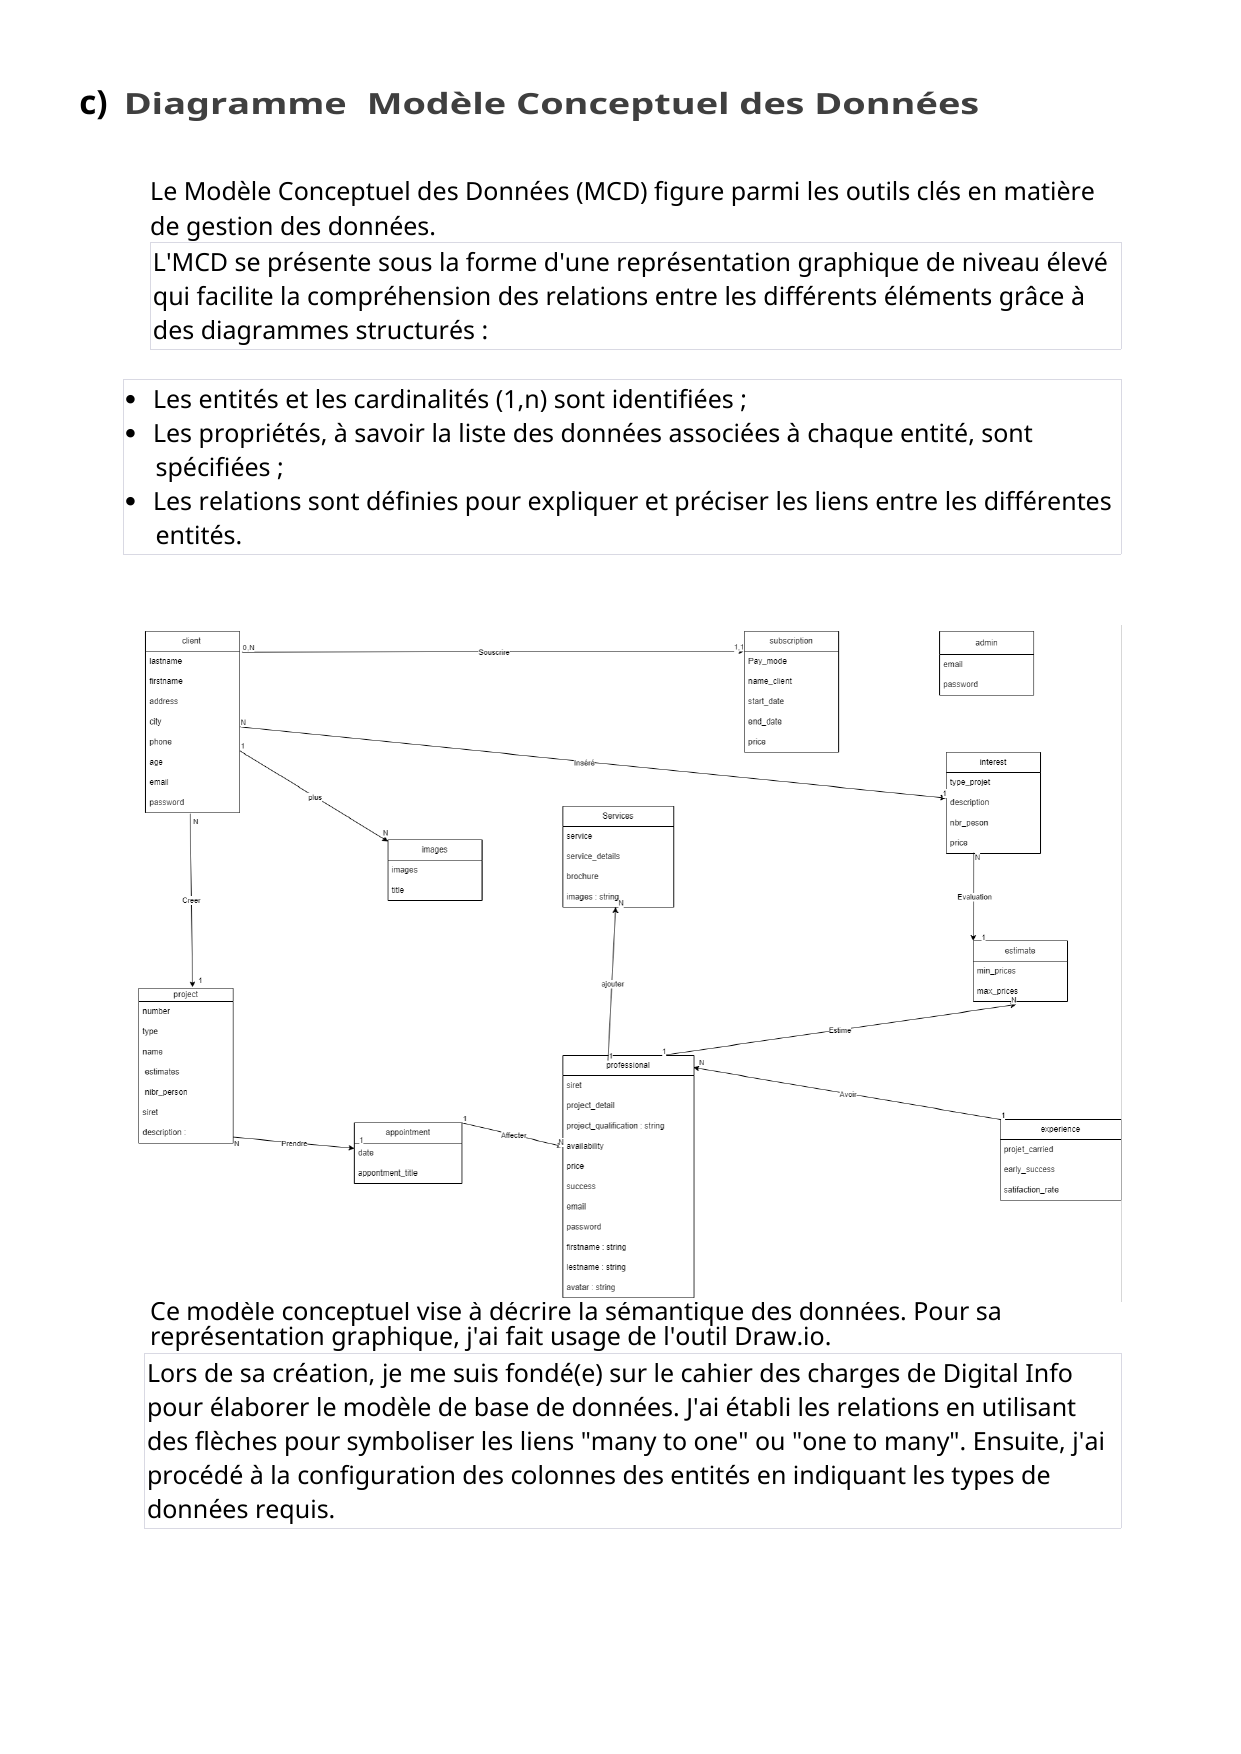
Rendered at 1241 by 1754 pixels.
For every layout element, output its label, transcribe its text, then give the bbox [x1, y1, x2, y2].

list Les propriétés, à savoir la liste des données associées à chaque entité, sont spécifiées ; [124, 413, 1121, 481]
text Lors de sa création, je me suis fondé(e) sur le cahier des charges de Digital Info pour élaborer le modèle de base de données. J'ai établi les relations en utilisant des flèches pour symboliser les liens "many to one" ou "one to many". Ensuite, j'ai procédé à la configuration des colonnes des entités en indiquant les types de données requis. [145, 1354, 1121, 1528]
text Ce modèle conceptuel vise à décrire la sémantique des données. Pour sa représentation graphique, j'ai fait usage de l'outil Draw.io. [150, 1302, 1121, 1353]
text Le Modèle Conceptuel des Données (MCD) figure parmi les outils clés en matière de gestion des données. [150, 174, 1121, 242]
list Les entités et les cardinalités (1,n) sont identifiées ; [124, 380, 1121, 413]
text L'MCD se présente sous la forme d'une représentation graphique de niveau élevé qui facilite la compréhension des relations entre les différents éléments grâce à des diagrammes structurés : [151, 243, 1121, 349]
list Diagramme Modèle Conceptuel des Données [79, 78, 1121, 124]
list Les relations sont définies pour expliquer et préciser les liens entre les différentes entités. [124, 481, 1121, 554]
